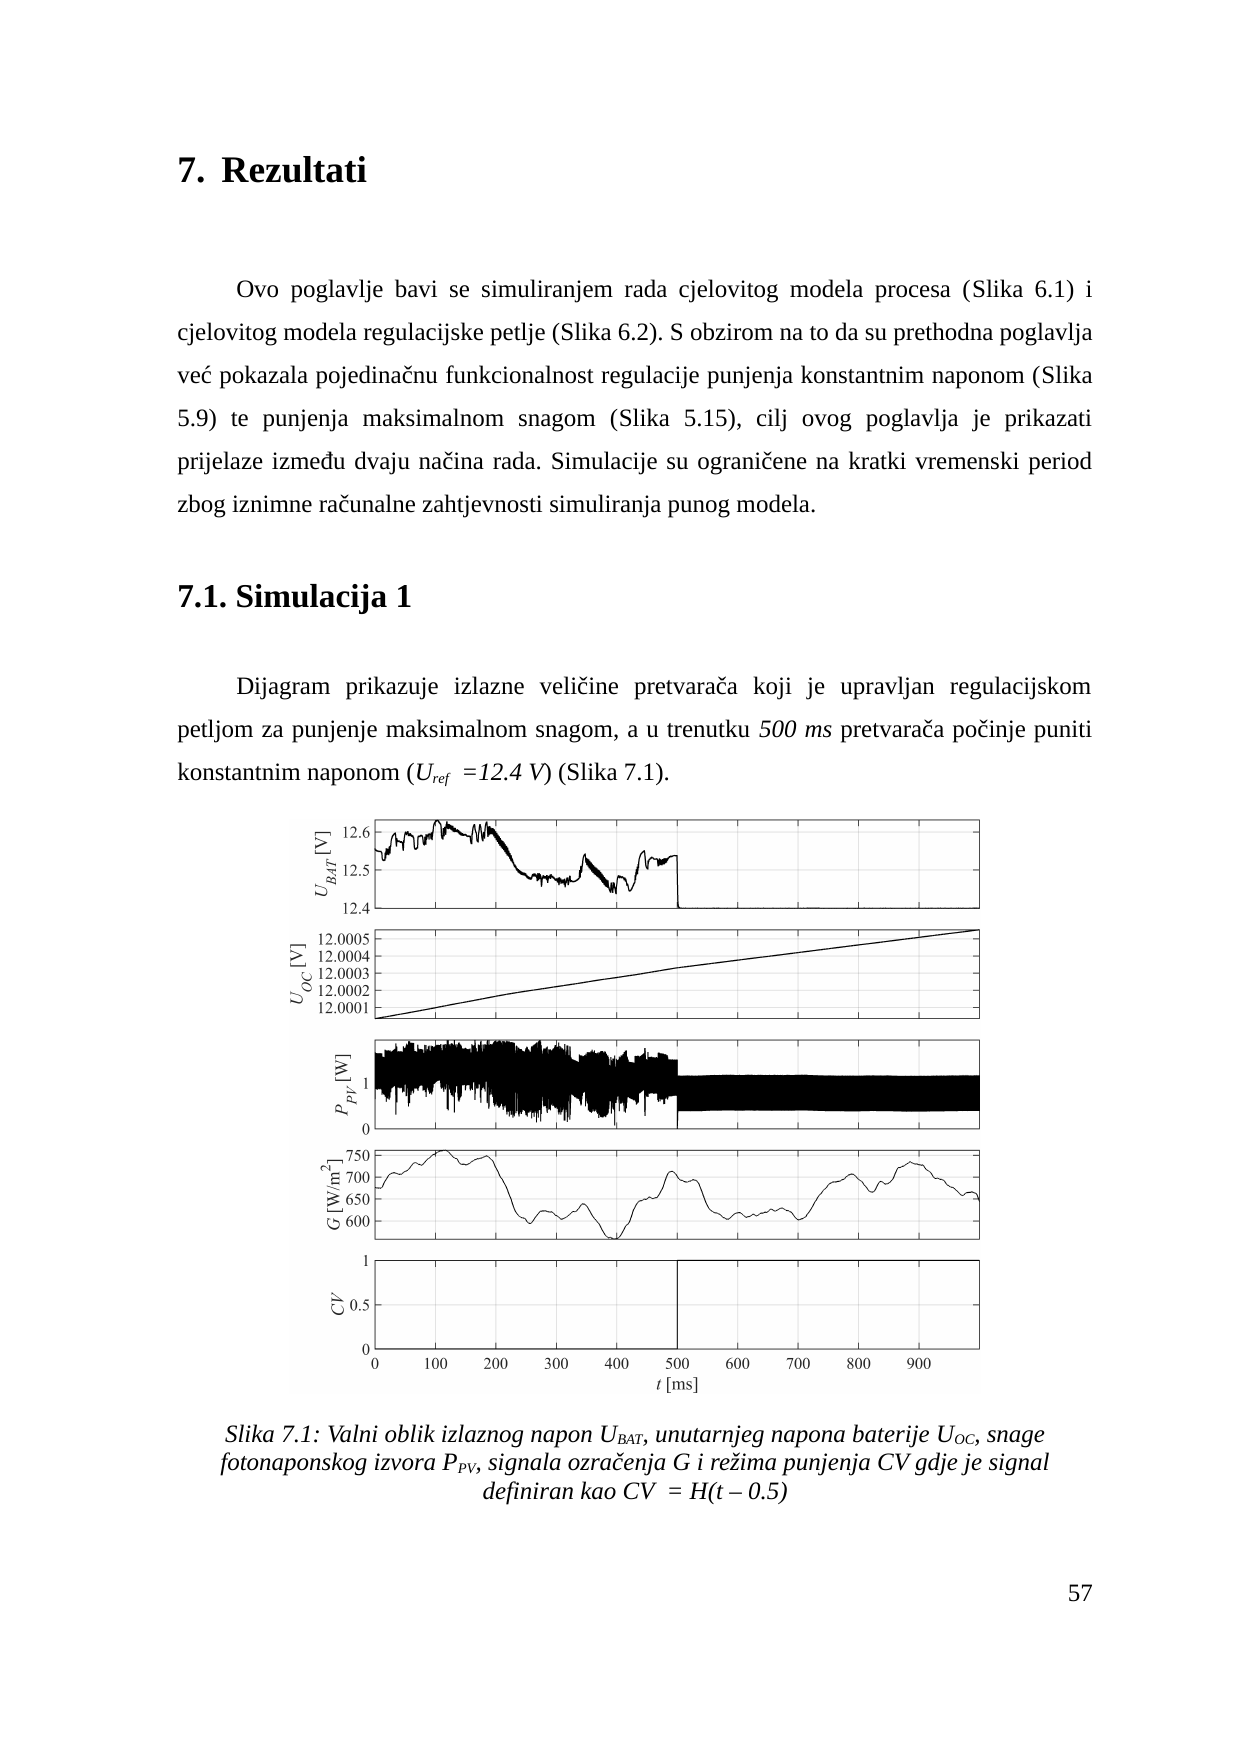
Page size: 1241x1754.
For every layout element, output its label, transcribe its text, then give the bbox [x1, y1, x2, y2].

text Dijagram prikazuje izlazne veličine pretvarača koji je upravljan regulacijskom petljom za punjenje maksimalnom snagom, a u trenutku 500 ms pretvarača počinje puniti konstantnim naponom (Uref =12.4 V) (Slika 7.1). [177, 671, 1093, 786]
text Slika 7.1: Valni oblik izlaznog napon UBAT, unutarnjeg napona baterije UOC, snage fotonaponskog izvora PPV, signala ozračenja G i režima punjenja CV gdje je signal definiran kao CV = H(t – 0.5) [177, 1419, 1093, 1505]
text Ovo poglavlje bavi se simuliranjem rada cjelovitog modela procesa (Slika 6.1) i cjelovitog modela regulacijske petlje (Slika 6.2). S obzirom na to da su prethodna poglavlja već pokazala pojedinačnu funkcionalnost regulacije punjenja konstantnim naponom (Slika 5.9) te punjenja maksimalnom snagom (Slika 5.15), cilj ovog poglavlja je prikazati prijelaze između dvaju načina rada. Simulacije su ograničene na kratki vremenski period zbog iznimne računalne zahtjevnosti simuliranja punog modela. [177, 274, 1093, 518]
subtitle Rezultati [177, 148, 1093, 191]
picture [289, 819, 981, 1394]
subtitle Simulacija 1 [177, 576, 1093, 614]
